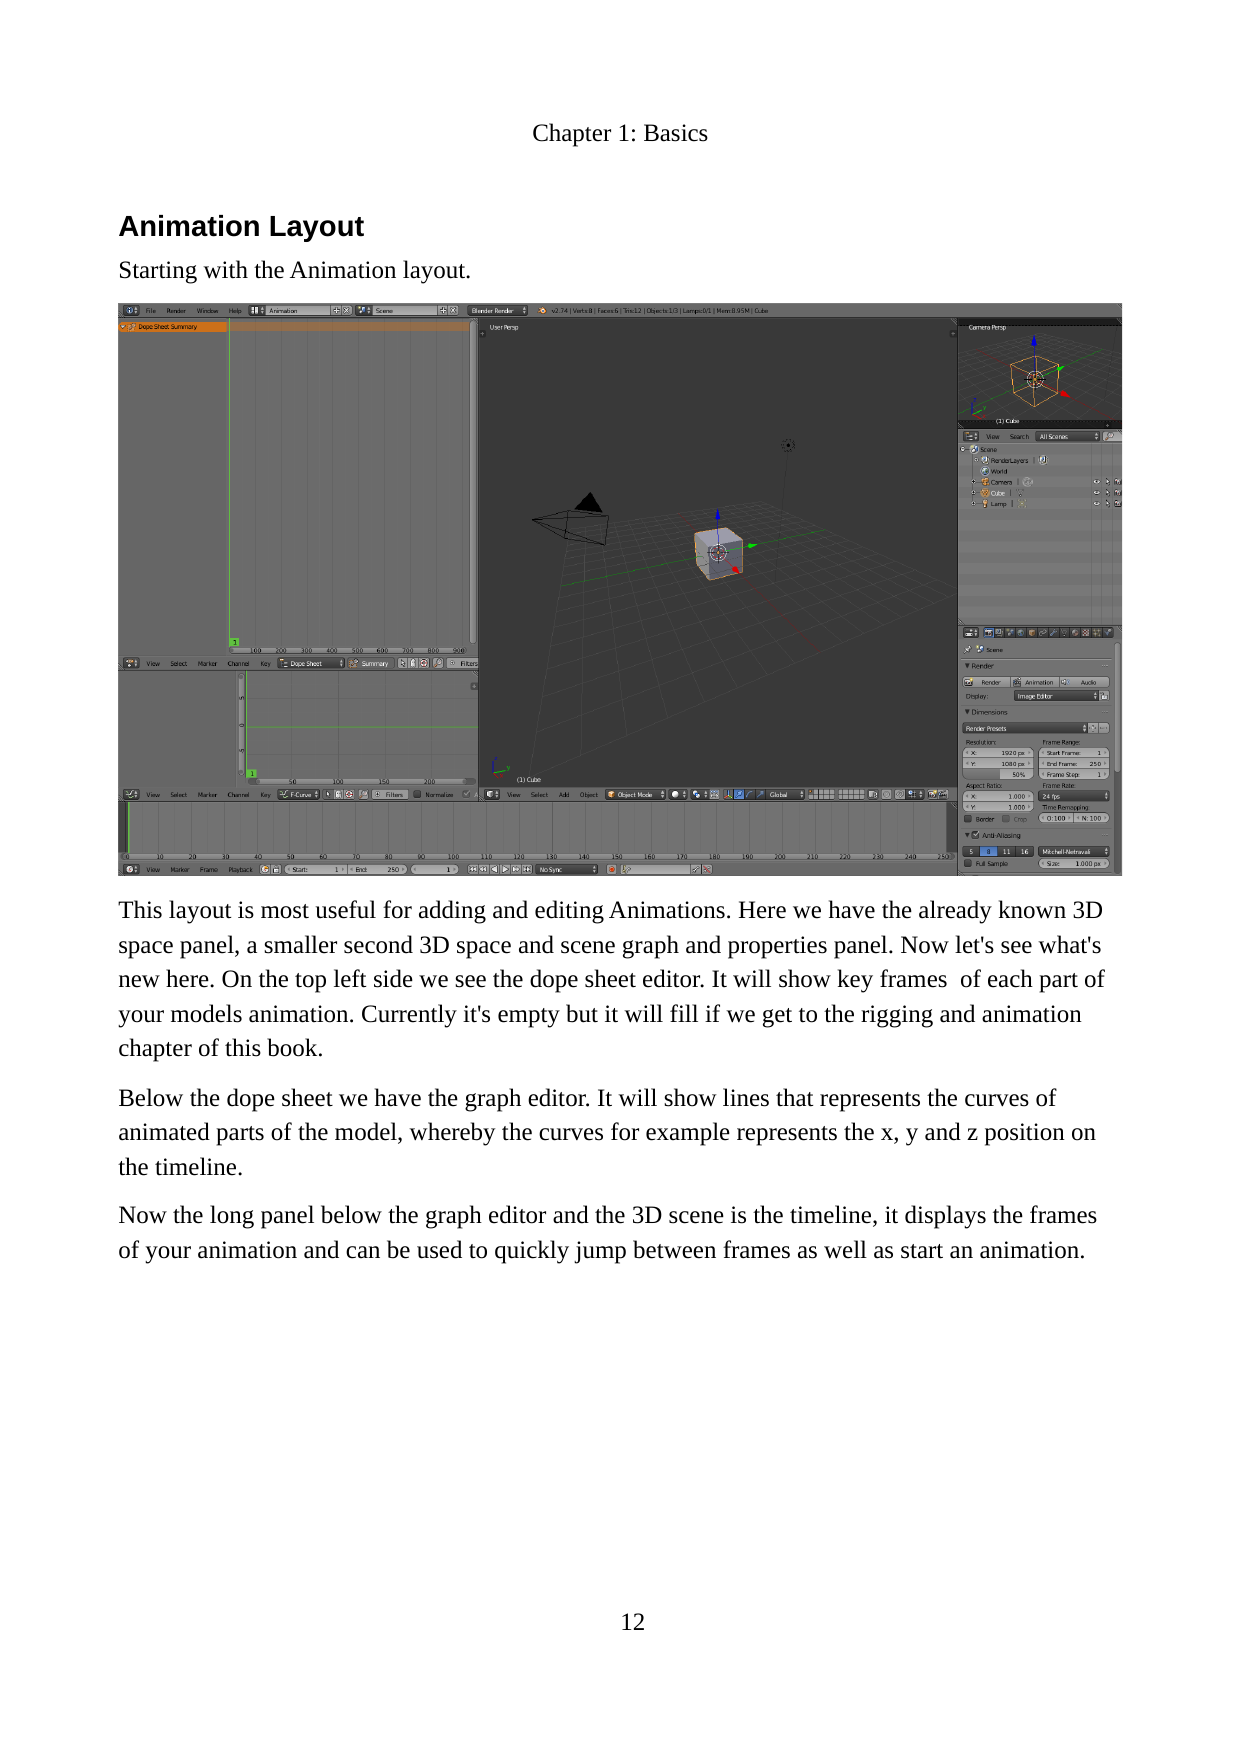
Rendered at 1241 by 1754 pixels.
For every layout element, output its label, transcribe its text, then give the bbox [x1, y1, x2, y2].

subtitle Animation Layout [118, 209, 1122, 242]
text Starting with the Animation layout. [118, 255, 1122, 283]
text Now the long panel below the graph editor and the 3D scene is the timeline, it displays the frames of your animation and can be used to quickly jump between frames as well as start an animation. [118, 1201, 1122, 1264]
picture [118, 303, 1123, 876]
text Below the dope sheet we have the graph editor. It will show lines that represents the curves of animated parts of the model, whereby the curves for example represents the x, y and z position on the timeline. [118, 1083, 1122, 1180]
text This layout is most useful for adding and editing Animations. Here we have the already known 3D space panel, a smaller second 3D space and scene graph and properties panel. Now let's see what's new here. On the top left side we see the dope sheet editor. It will show key frames of each part of your models animation. Currently it's empty but it will fill if we get to the rigging and animation chapter of this book. [118, 896, 1122, 1062]
